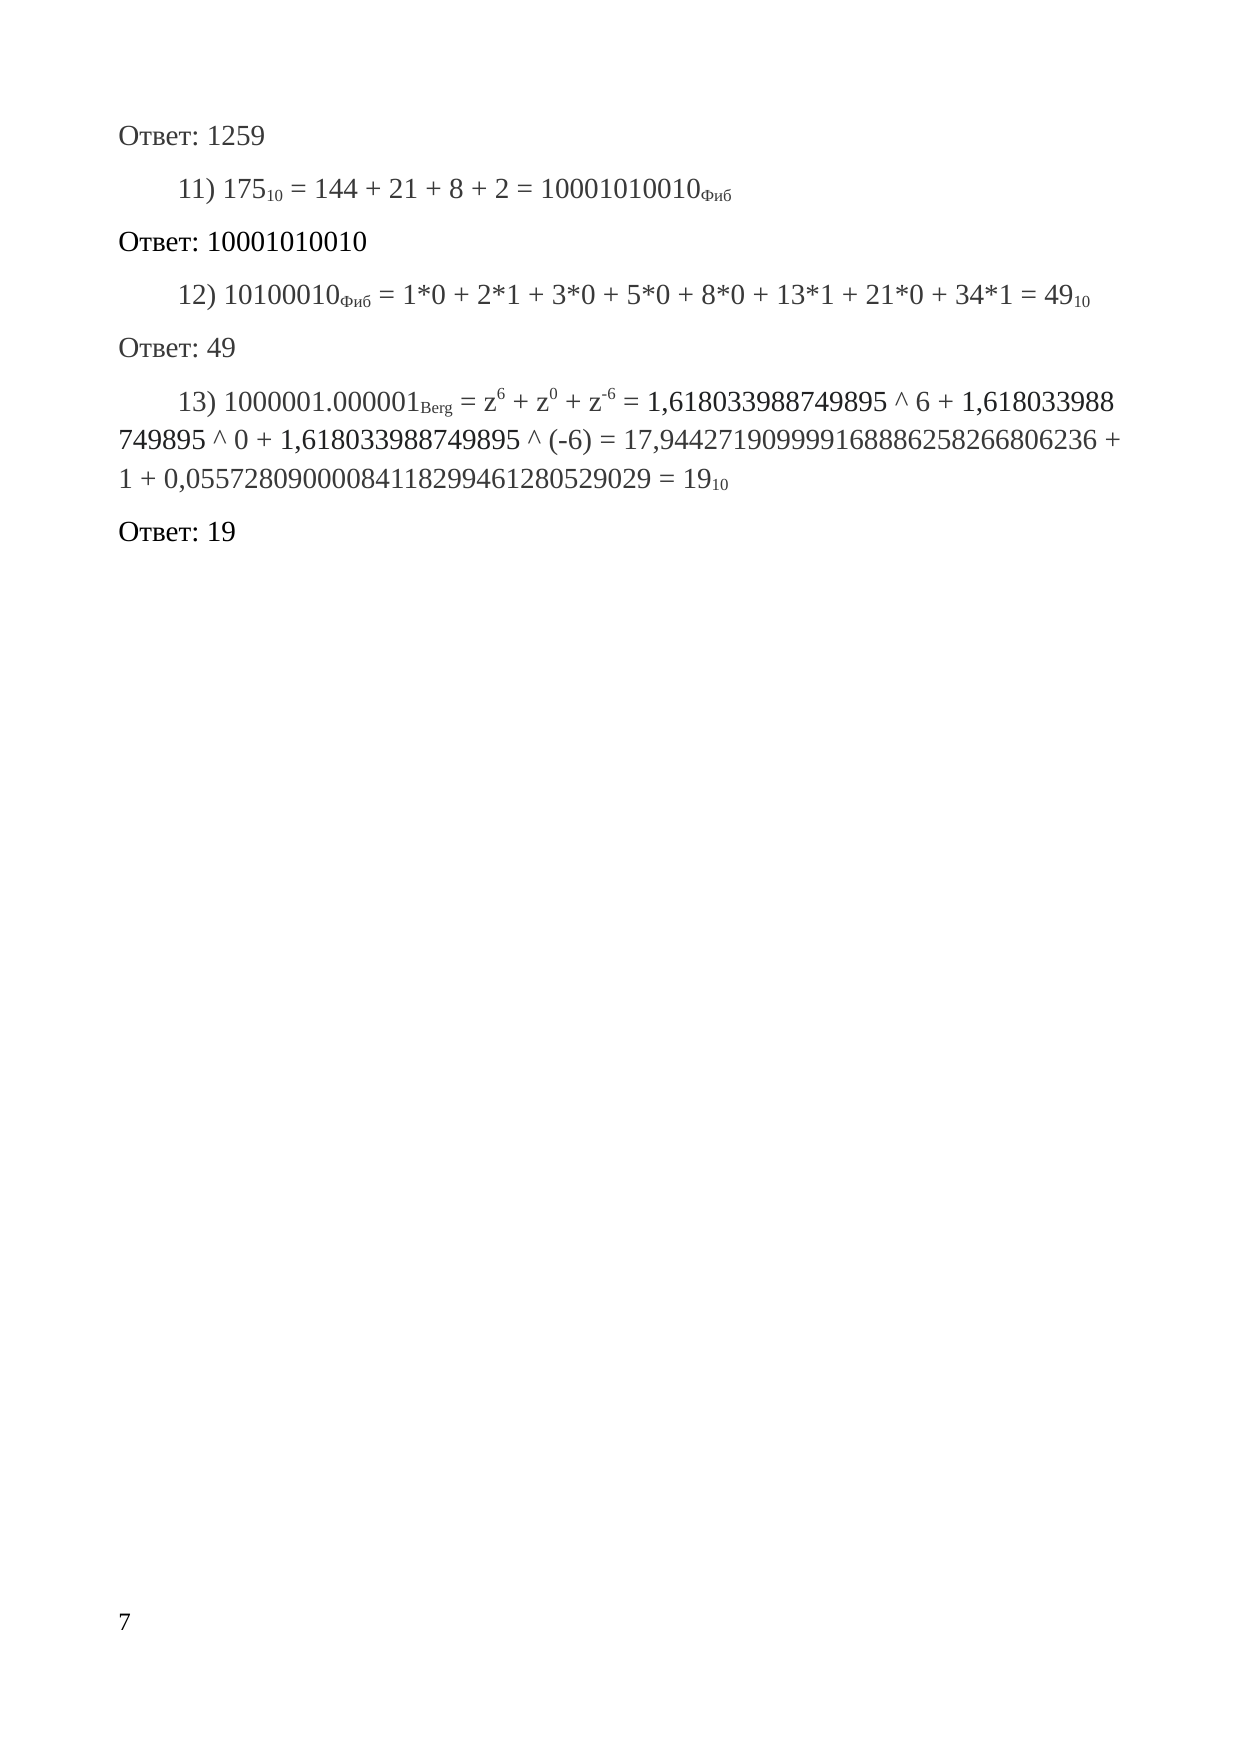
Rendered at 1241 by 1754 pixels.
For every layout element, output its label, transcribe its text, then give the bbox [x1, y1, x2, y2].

text 12) 10100010Фиб = 1*0 + 2*1 + 3*0 + 5*0 + 8*0 + 13*1 + 21*0 + 34*1 = 4910 [118, 277, 1122, 311]
text Ответ: 1259 [118, 118, 1122, 152]
text Ответ: 49 [118, 331, 1122, 364]
text Ответ: 19 [118, 514, 1122, 547]
text 11) 17510 = 144 + 21 + 8 + 2 = 10001010010Фиб [118, 171, 1122, 205]
text 13) 1000001.000001Berg = z6 + z0 + z-6 = 1,618033988749895 ^ 6 + 1,618033988749895 ^ 0 + 1,618033988749895 ^ (-6) = 17,944271909999168886258266806236 + 1 + 0,05572809000084118299461280529029 = 1910 [118, 384, 1122, 494]
text Ответ: 10001010010 [118, 224, 1122, 258]
